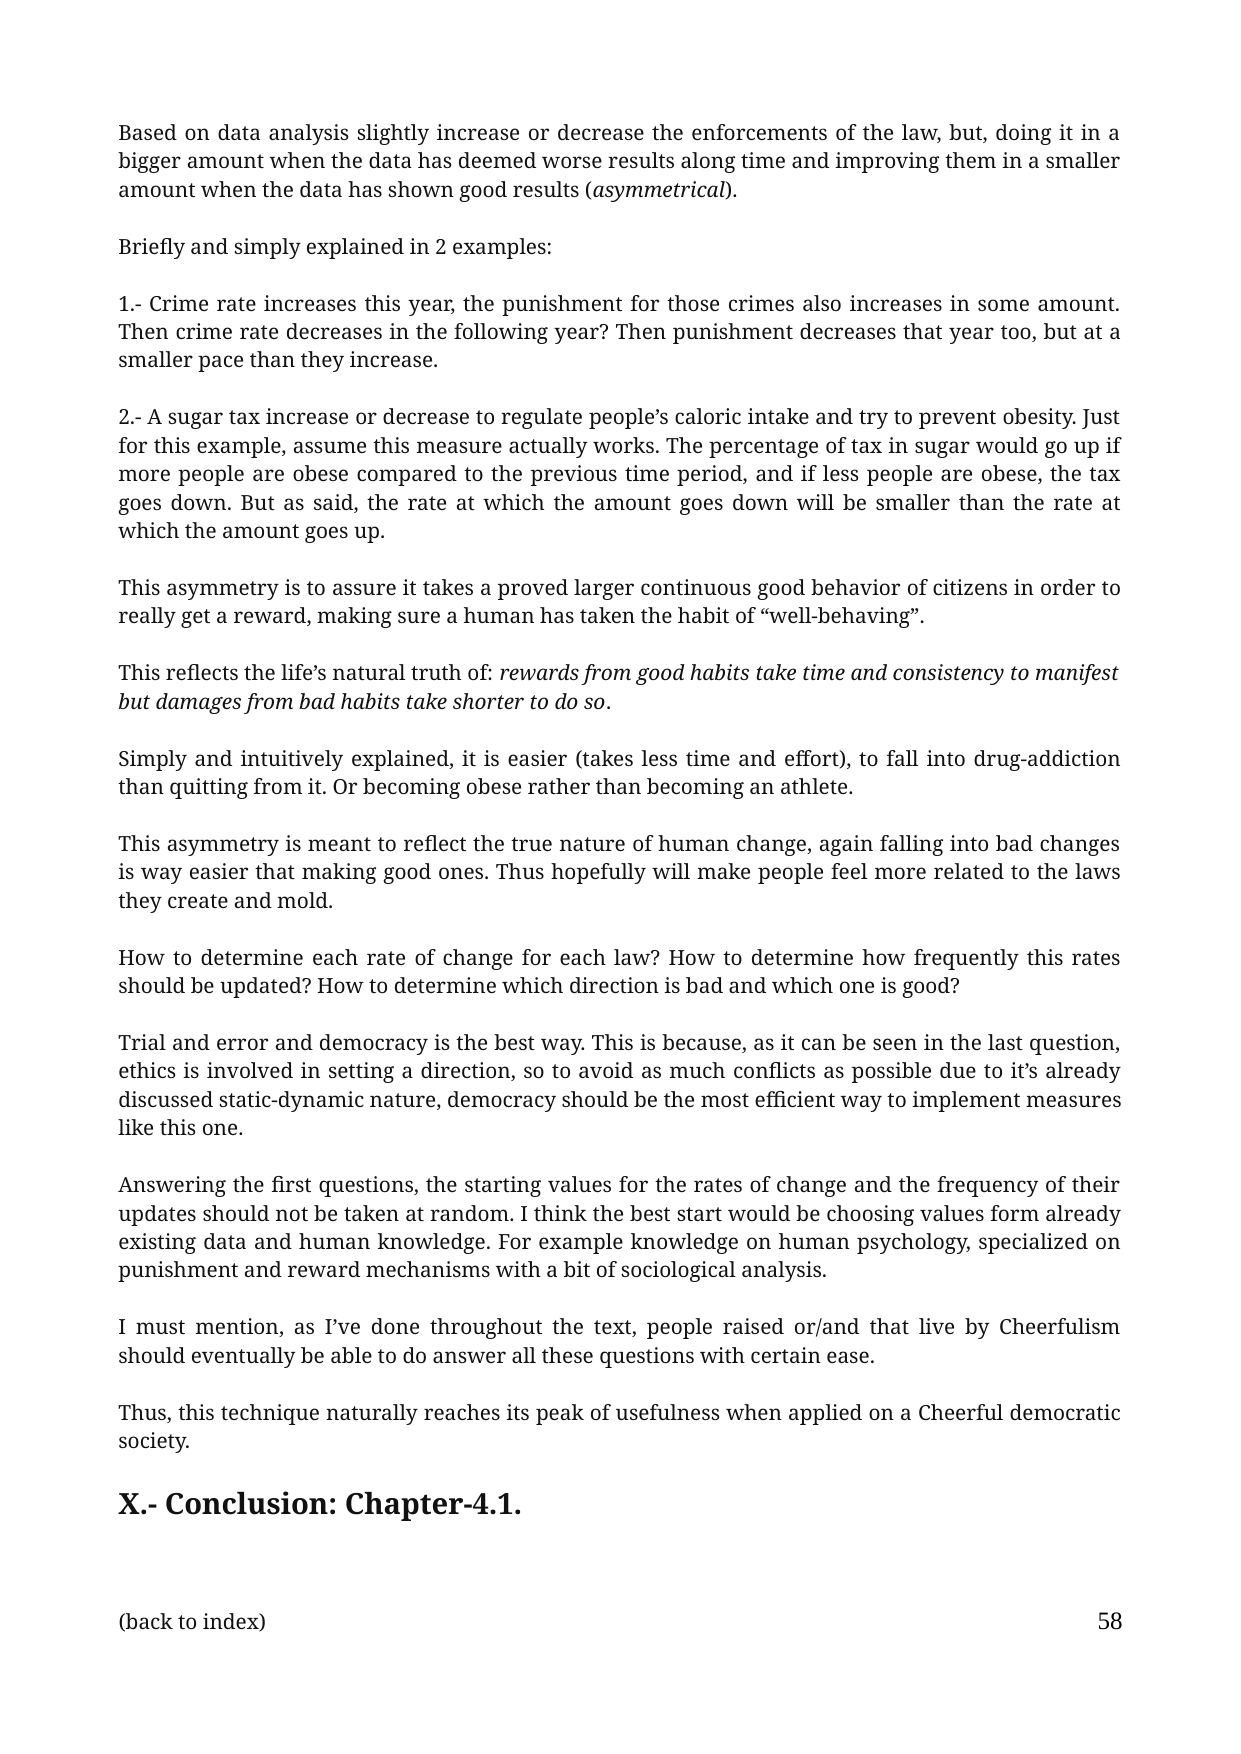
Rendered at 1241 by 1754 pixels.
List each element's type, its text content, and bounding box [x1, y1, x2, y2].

text This reflects the life’s natural truth of: rewards from good habits take time and consistency to manifest but damages from bad habits take shorter to do so. [118, 658, 1122, 715]
text Briefly and simply explained in 2 examples: [118, 232, 1122, 260]
text 1.- Crime rate increases this year, the punishment for those crimes also increases in some amount. Then crime rate decreases in the following year? Then punishment decreases that year too, but at a smaller pace than they increase. [118, 289, 1122, 374]
text This asymmetry is to assure it takes a proved larger continuous good behavior of citizens in order to really get a reward, making sure a human has taken the habit of “well-behaving”. [118, 573, 1122, 630]
text X.- Conclusion: Chapter-4.1. [118, 1483, 1122, 1523]
text Answering the first questions, the starting values for the rates of change and the frequency of their updates should not be taken at random. I think the best start would be choosing values form already existing data and human knowledge. For example knowledge on human psychology, specialized on punishment and reward mechanisms with a bit of sociological analysis. [118, 1170, 1122, 1284]
text 2.- A sugar tax increase or decrease to regulate people’s caloric intake and try to prevent obesity. Just for this example, assume this measure actually works. The percentage of tax in sugar would go up if more people are obese compared to the previous time period, and if less people are obese, the tax goes down. But as said, the rate at which the amount goes down will be smaller than the rate at which the amount goes up. [118, 402, 1122, 545]
text How to determine each rate of change for each law? How to determine how frequently this rates should be updated? How to determine which direction is bad and which one is good? [118, 943, 1122, 1000]
text Simply and intuitively explained, it is easier (takes less time and effort), to fall into drug-addiction than quitting from it. Or becoming obese rather than becoming an athlete. [118, 744, 1122, 801]
text Thus, this technique naturally reaches its peak of usefulness when applied on a Cheerful democratic society. [118, 1398, 1122, 1455]
text This asymmetry is meant to reflect the true nature of human change, again falling into bad changes is way easier that making good ones. Thus hopefully will make people feel more related to the laws they create and mold. [118, 829, 1122, 914]
text Based on data analysis slightly increase or decrease the enforcements of the law, but, doing it in a bigger amount when the data has deemed worse results along time and improving them in a smaller amount when the data has shown good results (asymmetrical). [118, 118, 1122, 203]
text Trial and error and democracy is the best way. This is because, as it can be seen in the last question, ethics is involved in setting a direction, so to avoid as much conflicts as possible due to it’s already discussed static-dynamic nature, democracy should be the most efficient way to implement measures like this one. [118, 1028, 1122, 1142]
text I must mention, as I’ve done throughout the text, people raised or/and that live by Cheerfulism should eventually be able to do answer all these questions with certain ease. [118, 1312, 1122, 1369]
